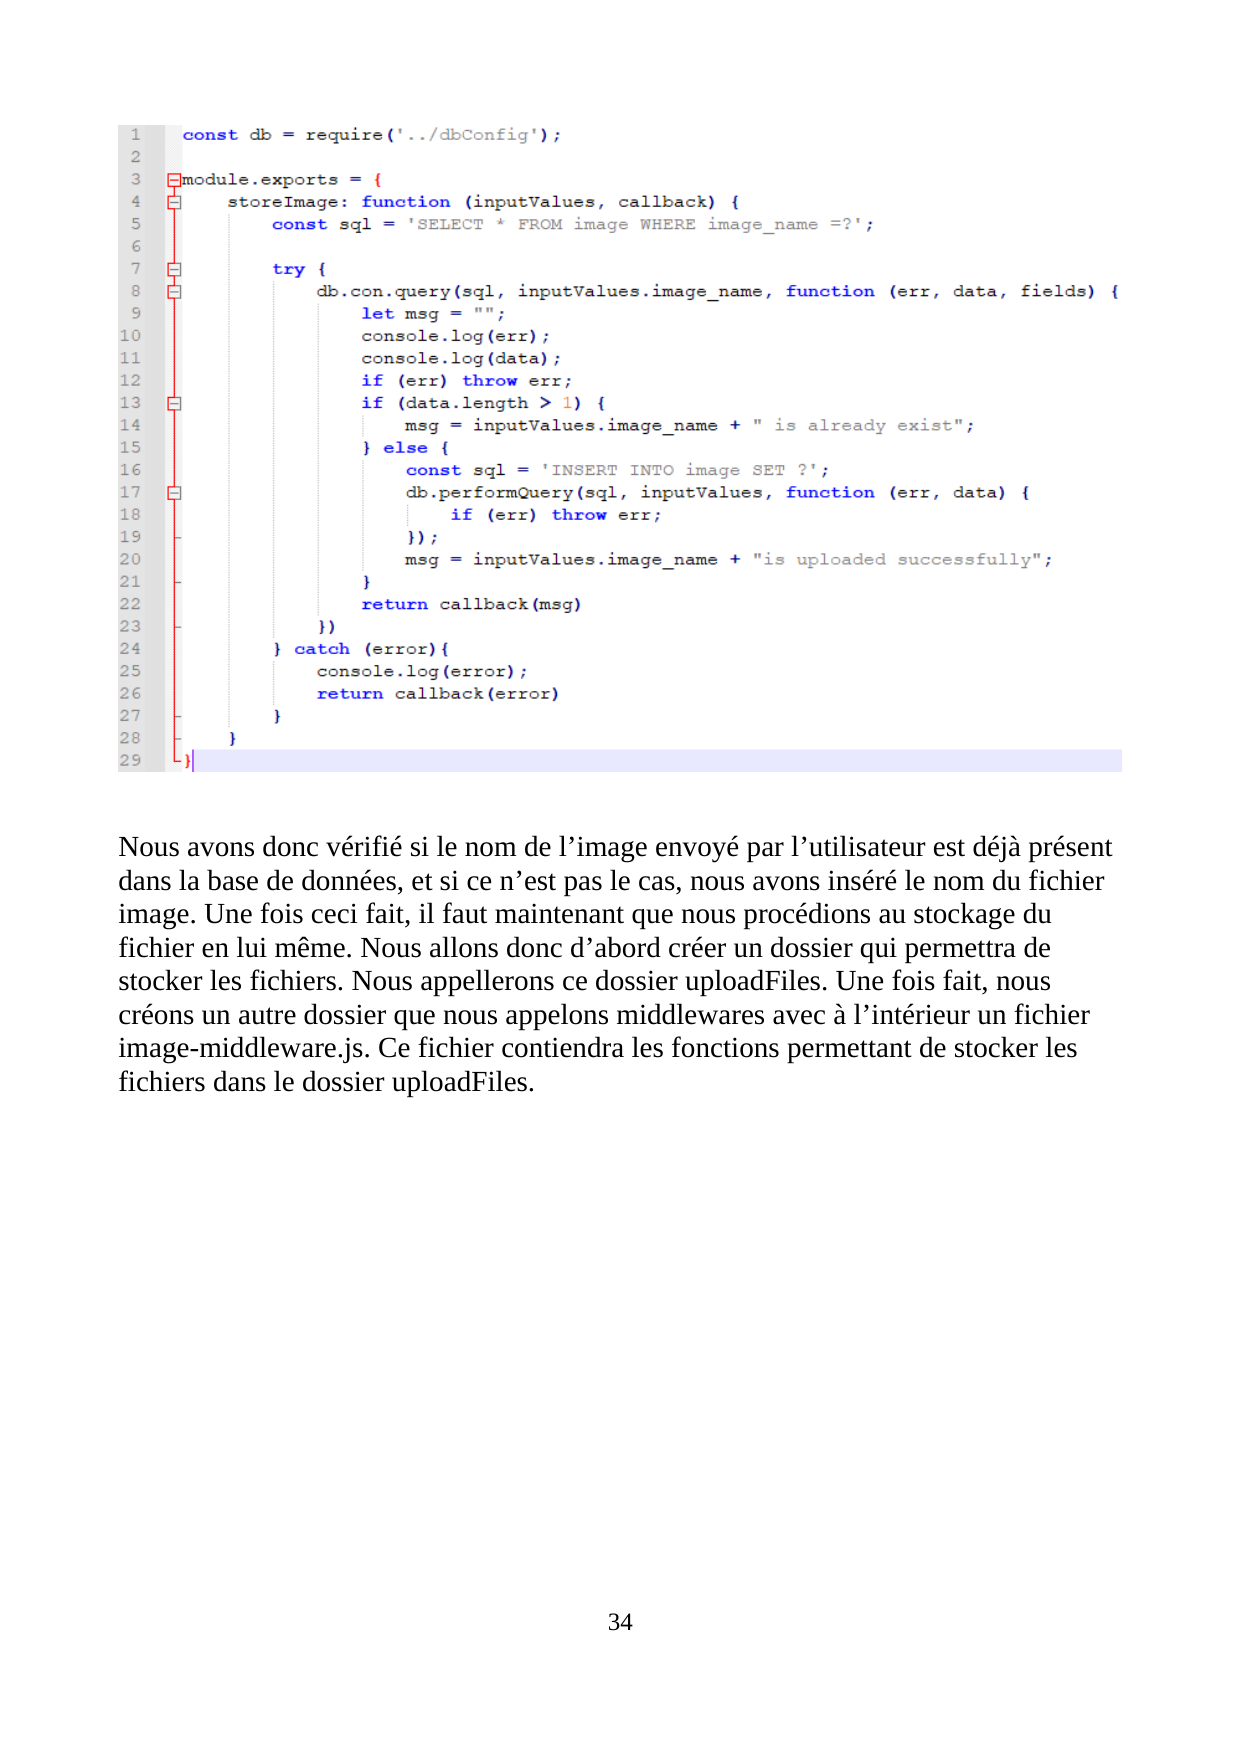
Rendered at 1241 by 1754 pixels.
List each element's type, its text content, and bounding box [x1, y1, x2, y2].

text Nous avons donc vérifié si le nom de l’image envoyé par l’utilisateur est déjà présent dans la base de données, et si ce n’est pas le cas, nous avons inséré le nom du fichier image. Une fois ceci fait, il faut maintenant que nous procédions au stockage du fichier en lui même. Nous allons donc d’abord créer un dossier qui permettra de stocker les fichiers. Nous appellerons ce dossier uploadFiles. Une fois fait, nous créons un autre dossier que nous appelons middlewares avec à l’intérieur un fichier image-middleware.js. Ce fichier contiendra les fonctions permettant de stocker les fichiers dans le dossier uploadFiles. [118, 829, 1122, 1097]
picture [118, 125, 1123, 772]
